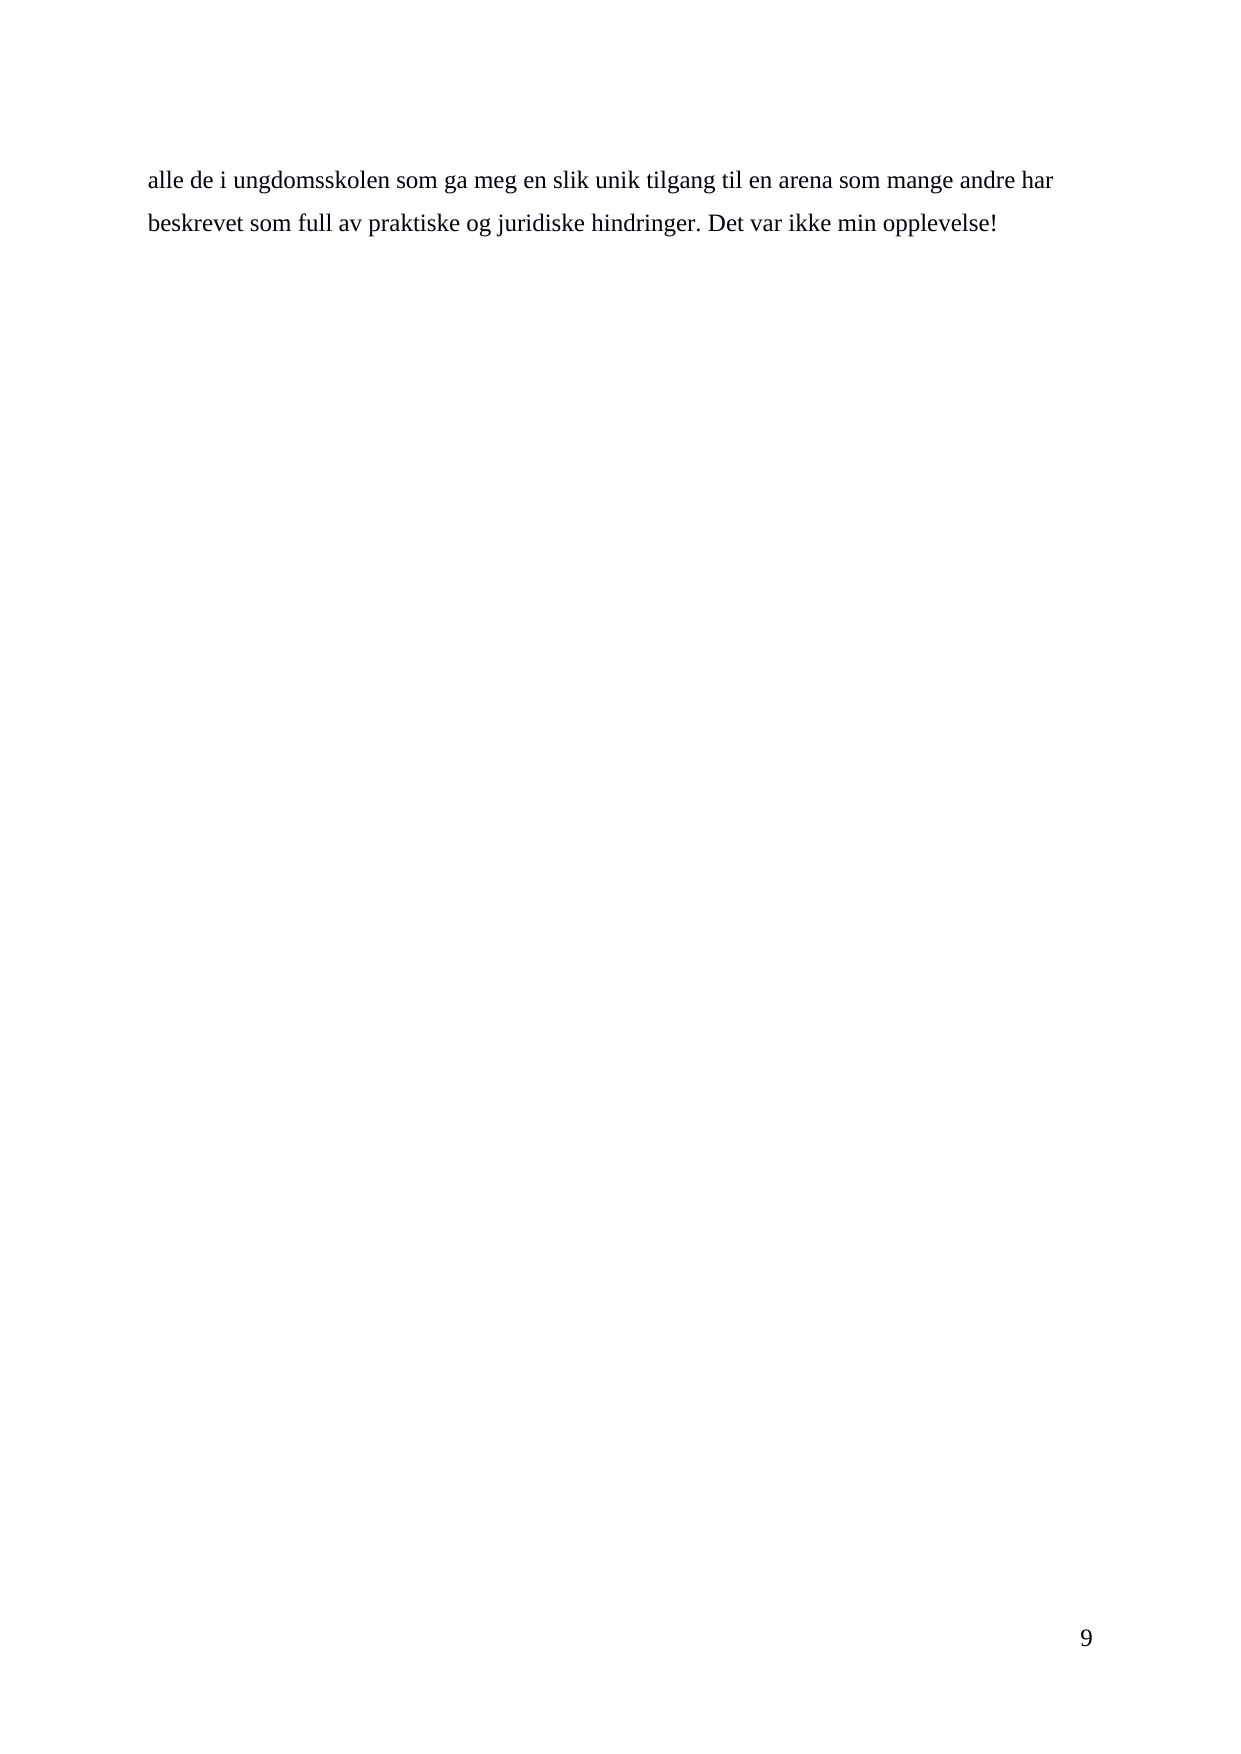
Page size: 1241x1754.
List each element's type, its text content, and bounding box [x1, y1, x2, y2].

text alle de i ungdomsskolen som ga meg en slik unik tilgang til en arena som mange andre har beskrevet som full av praktiske og juridiske hindringer. Det var ikke min opplevelse! [148, 165, 1092, 237]
